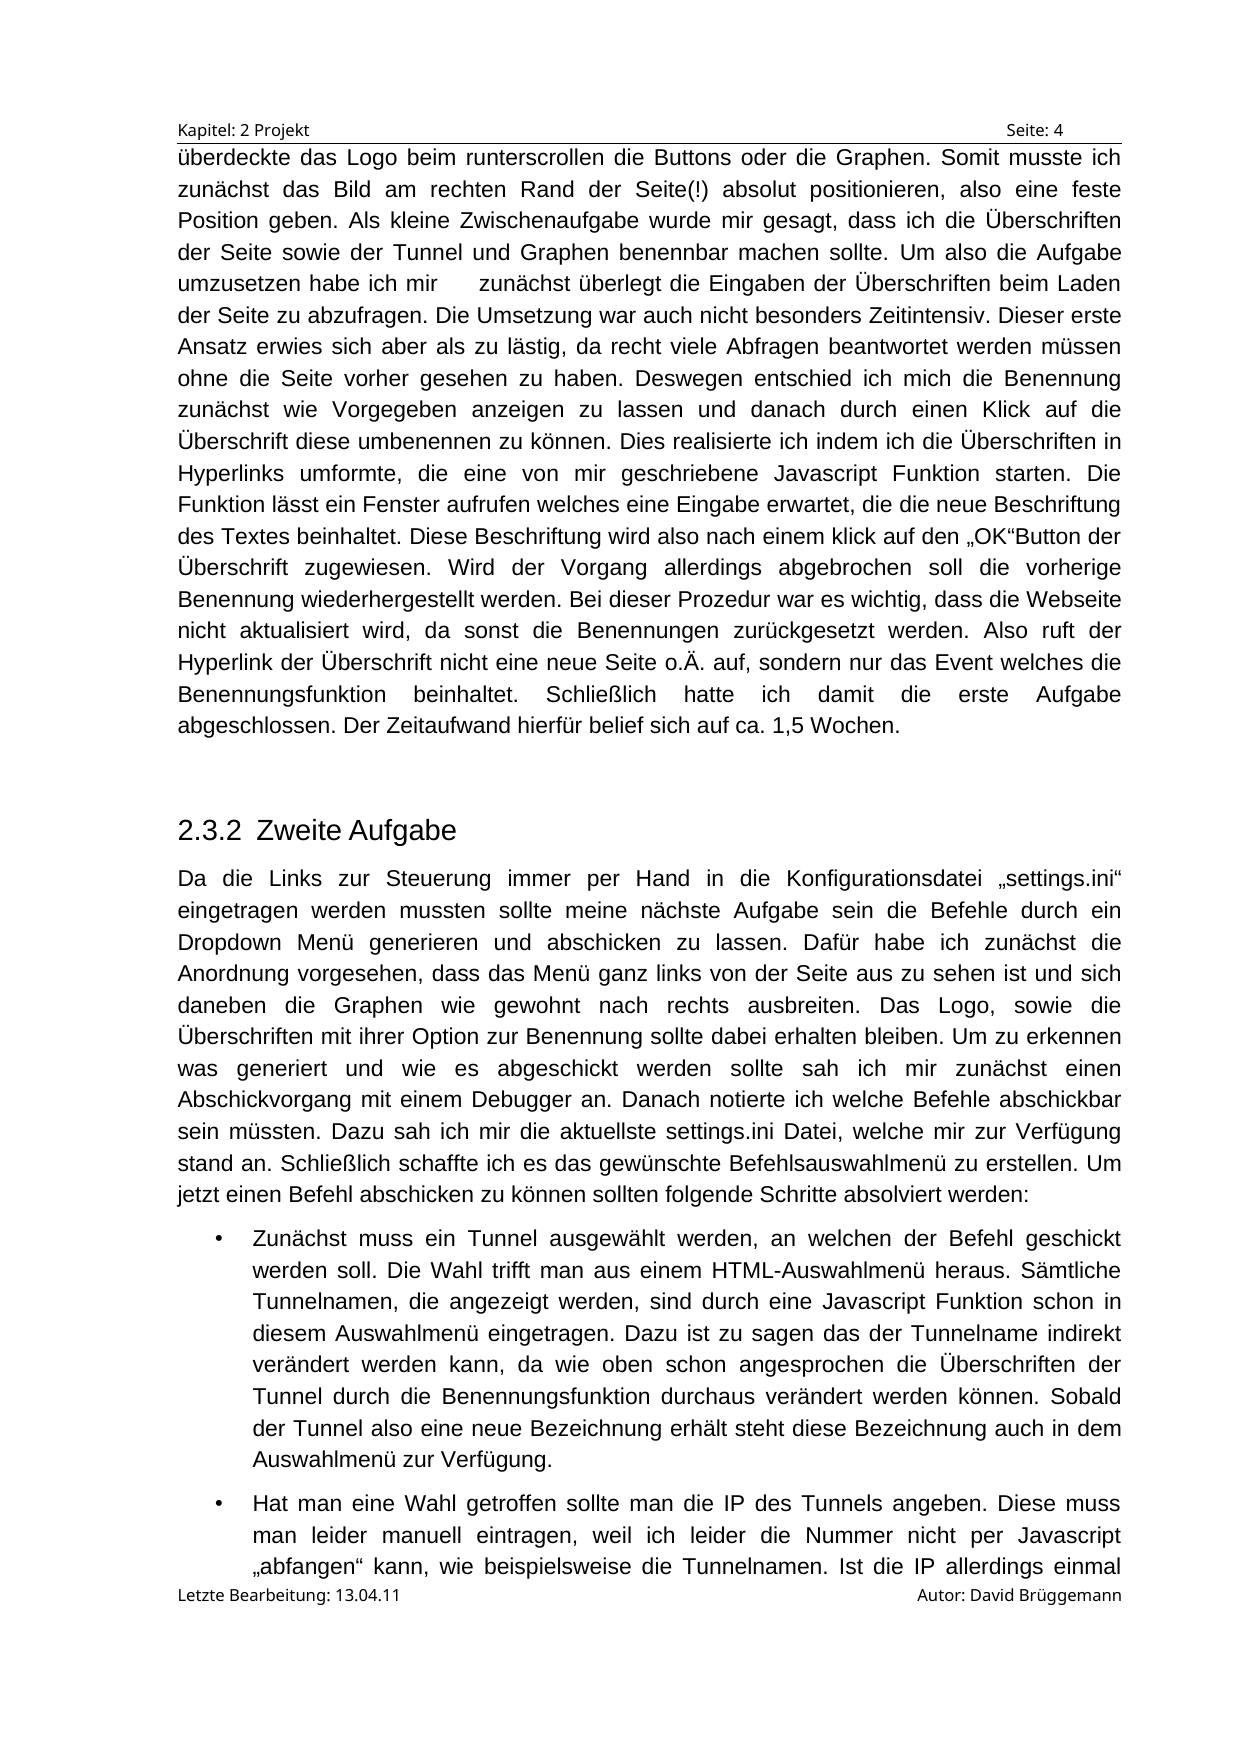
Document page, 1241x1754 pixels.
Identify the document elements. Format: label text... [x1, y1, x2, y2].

list Hat man eine Wahl getroffen sollte man die IP des Tunnels angeben. Diese muss man leider manuell eintragen, weil ich leider die Nummer nicht per Javascript „abfangen“ kann, wie beispielsweise die Tunnelnamen. Ist die IP allerdings einmal [215, 1490, 1122, 1579]
subtitle Zweite Aufgabe [177, 813, 1122, 846]
text überdeckte das Logo beim runterscrollen die Buttons oder die Graphen. Somit musste ich zunächst das Bild am rechten Rand der Seite(!) absolut positionieren, also eine feste Position geben. Als kleine Zwischenaufgabe wurde mir gesagt, dass ich die Überschriften der Seite sowie der Tunnel und Graphen benennbar machen sollte. Um also die Aufgabe umzusetzen habe ich mir zunächst überlegt die Eingaben der Überschriften beim Laden der Seite zu abzufragen. Die Umsetzung war auch nicht besonders Zeitintensiv. Dieser erste Ansatz erwies sich aber als zu lästig, da recht viele Abfragen beantwortet werden müssen ohne die Seite vorher gesehen zu haben. Deswegen entschied ich mich die Benennung zunächst wie Vorgegeben anzeigen zu lassen und danach durch einen Klick auf die Überschrift diese umbenennen zu können. Dies realisierte ich indem ich die Überschriften in Hyperlinks umformte, die eine von mir geschriebene Javascript Funktion starten. Die Funktion lässt ein Fenster aufrufen welches eine Eingabe erwartet, die die neue Beschriftung des Textes beinhaltet. Diese Beschriftung wird also nach einem klick auf den „OK“Button der Überschrift zugewiesen. Wird der Vorgang allerdings abgebrochen soll die vorherige Benennung wiederhergestellt werden. Bei dieser Prozedur war es wichtig, dass die Webseite nicht aktualisiert wird, da sonst die Benennungen zurückgesetzt werden. Also ruft der Hyperlink der Überschrift nicht eine neue Seite o.Ä. auf, sondern nur das Event welches die Benennungsfunktion beinhaltet. Schließlich hatte ich damit die erste Aufgabe abgeschlossen. Der Zeitaufwand hierfür belief sich auf ca. 1,5 Wochen. [177, 144, 1122, 738]
list Zunächst muss ein Tunnel ausgewählt werden, an welchen der Befehl geschickt werden soll. Die Wahl trifft man aus einem HTML-Auswahlmenü heraus. Sämtliche Tunnelnamen, die angezeigt werden, sind durch eine Javascript Funktion schon in diesem Auswahlmenü eingetragen. Dazu ist zu sagen das der Tunnelname indirekt verändert werden kann, da wie oben schon angesprochen die Überschriften der Tunnel durch die Benennungsfunktion durchaus verändert werden können. Sobald der Tunnel also eine neue Bezeichnung erhält steht diese Bezeichnung auch in dem Auswahlmenü zur Verfügung. [215, 1225, 1122, 1472]
text Da die Links zur Steuerung immer per Hand in die Konfigurationsdatei „settings.ini“ eingetragen werden mussten sollte meine nächste Aufgabe sein die Befehle durch ein Dropdown Menü generieren und abschicken zu lassen. Dafür habe ich zunächst die Anordnung vorgesehen, dass das Menü ganz links von der Seite aus zu sehen ist und sich daneben die Graphen wie gewohnt nach rechts ausbreiten. Das Logo, sowie die Überschriften mit ihrer Option zur Benennung sollte dabei erhalten bleiben. Um zu erkennen was generiert und wie es abgeschickt werden sollte sah ich mir zunächst einen Abschickvorgang mit einem Debugger an. Danach notierte ich welche Befehle abschickbar sein müssten. Dazu sah ich mir die aktuellste settings.ini Datei, welche mir zur Verfügung stand an. Schließlich schaffte ich es das gewünschte Befehlsauswahlmenü zu erstellen. Um jetzt einen Befehl abschicken zu können sollten folgende Schritte absolviert werden: [177, 865, 1122, 1207]
